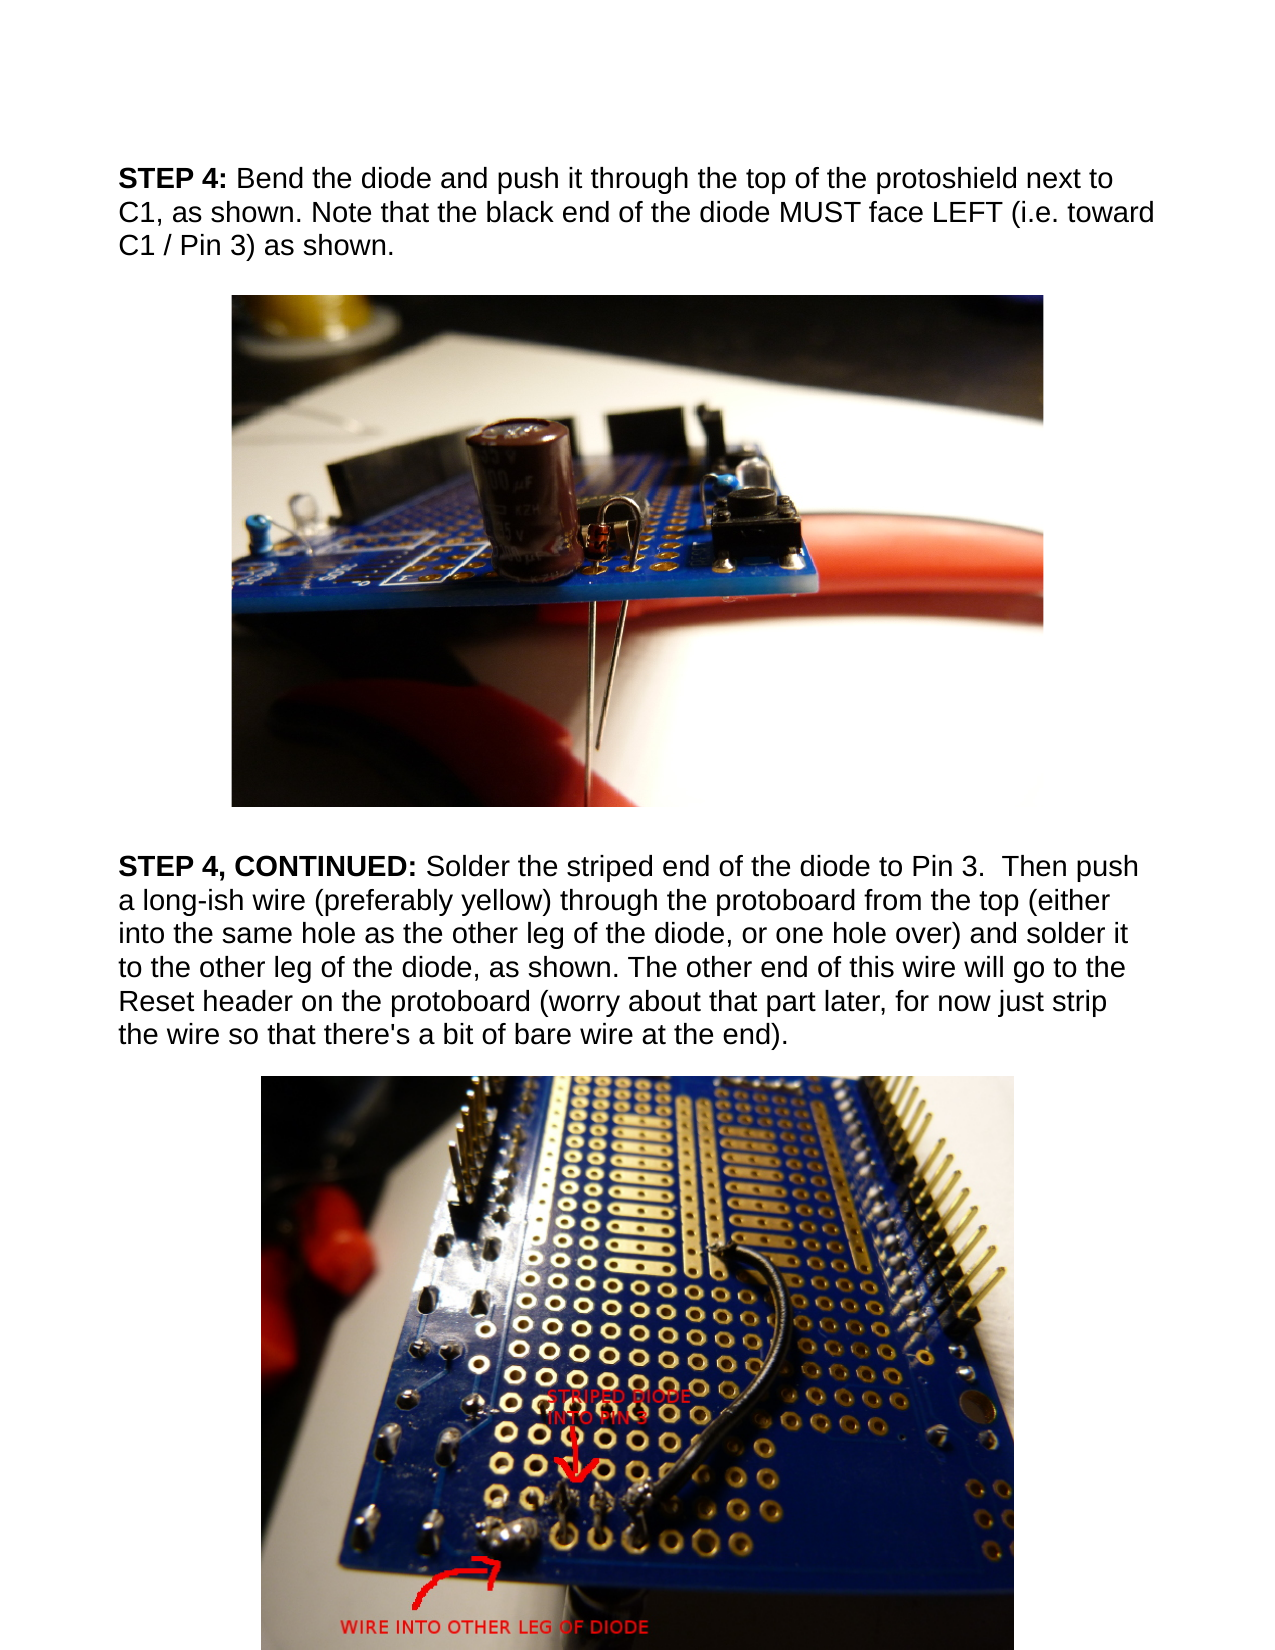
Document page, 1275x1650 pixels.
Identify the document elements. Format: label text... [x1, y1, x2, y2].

picture [231, 295, 1044, 807]
picture [261, 1076, 1014, 1650]
text STEP 4, CONTINUED: Solder the striped end of the diode to Pin 3. Then push a long-ish wire (preferably yellow) through the protoboard from the top (either into the same hole as the other leg of the diode, or one hole over) and solder it to the other leg of the diode, as shown. The other end of this wire will go to the Reset header on the protoboard (worry about that part later, for now just strip the wire so that there's a bit of bare wire at the end). [118, 849, 1157, 1051]
text STEP 4: Bend the diode and push it through the top of the protoshield next to C1, as shown. Note that the black end of the diode MUST face LEFT (i.e. toward C1 / Pin 3) as shown. [118, 161, 1157, 262]
